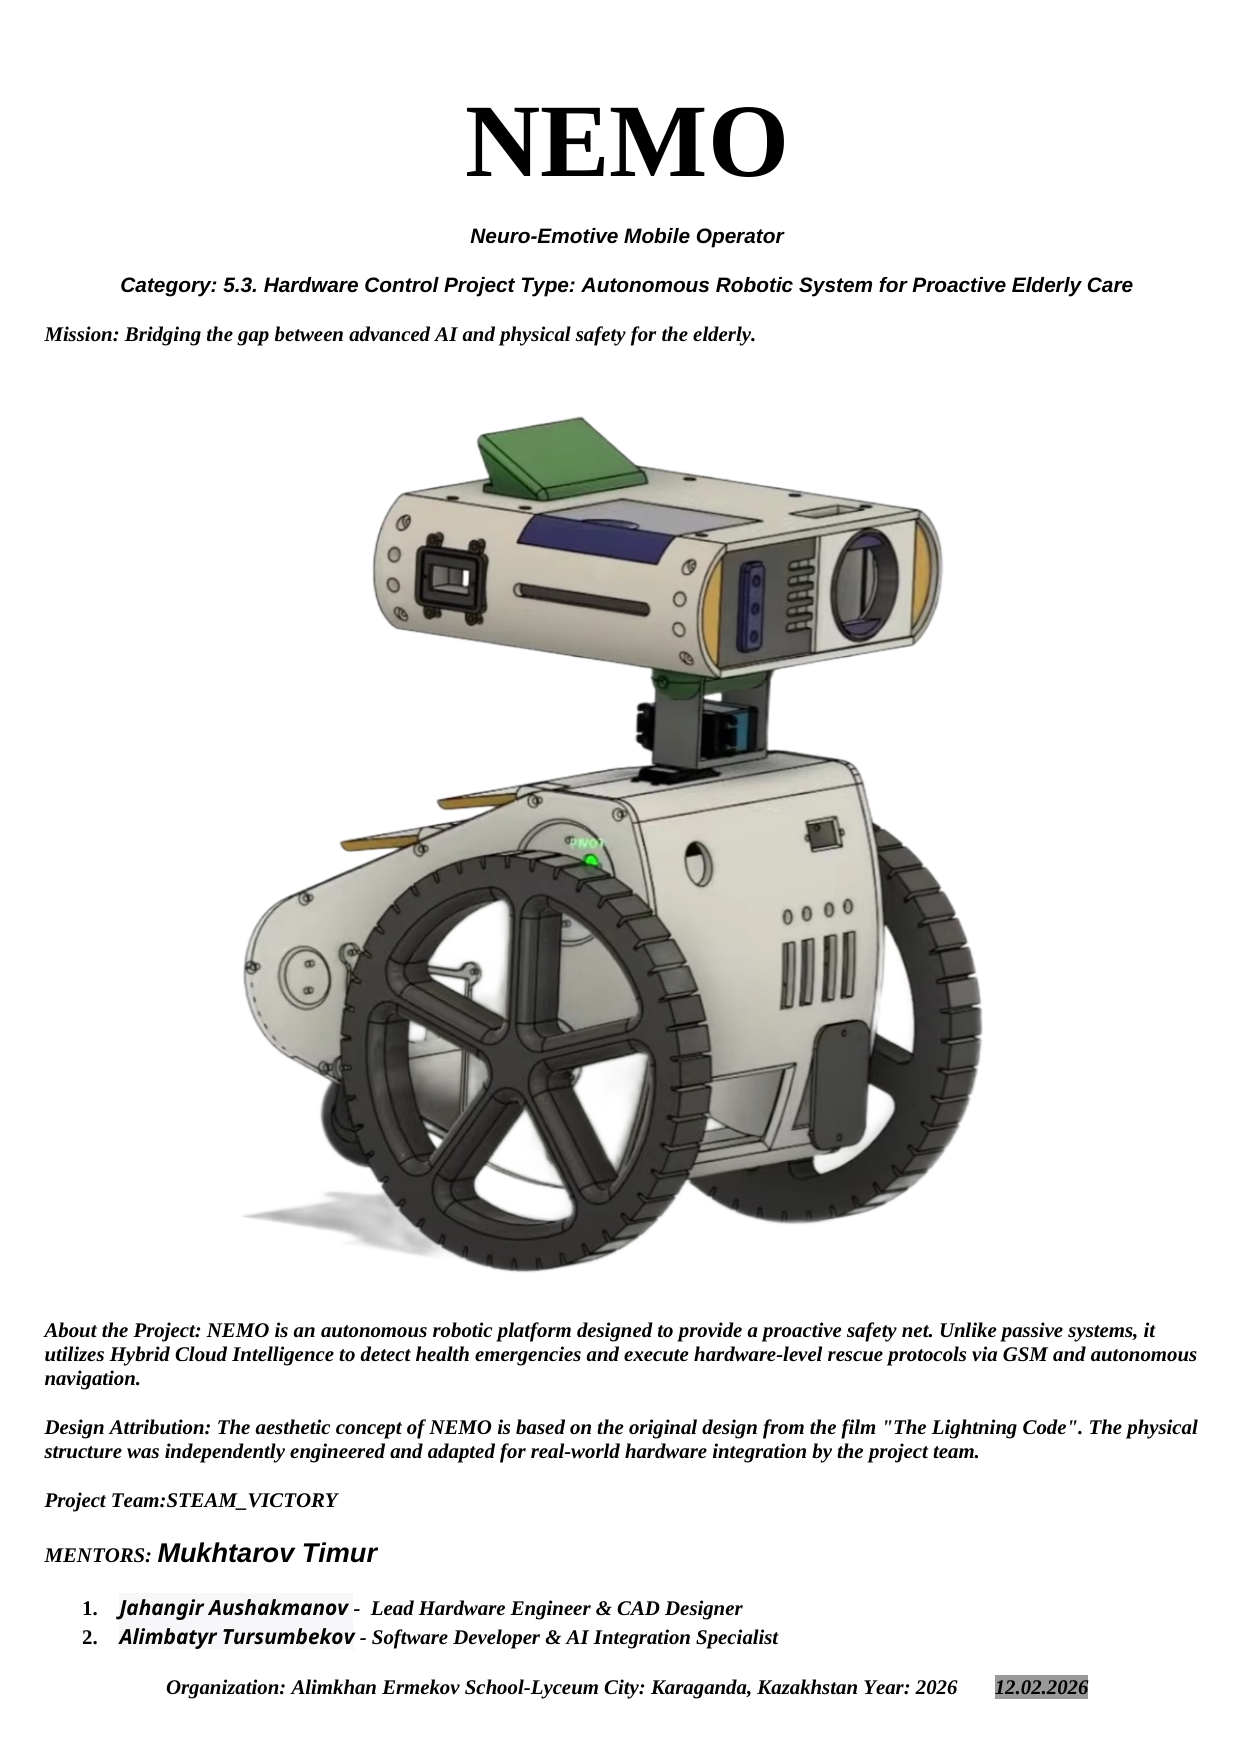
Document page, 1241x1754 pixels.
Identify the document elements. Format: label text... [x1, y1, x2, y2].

list Alimbatyr Tursumbekov - Software Developer & AI Integration Specialist [82, 1622, 1210, 1650]
text NEMO [44, 79, 1210, 199]
picture [0, 402, 1228, 1274]
text Project Team:STEAM_VICTORY [44, 1488, 1210, 1512]
text Organization: Alimkhan Ermekov School-Lyceum City: Karaganda, Kazakhstan Year: 2026 12.02.2026 [44, 1675, 1210, 1699]
text About the Project: NEMO is an autonomous robotic platform designed to provide a proactive safety net. Unlike passive systems, it utilizes Hybrid Cloud Intelligence to detect health emergencies and execute hardware-level rescue protocols via GSM and autonomous navigation. [44, 1274, 1210, 1390]
text Category: 5.3. Hardware Control Project Type: Autonomous Robotic System for Proactive Elderly Care [44, 273, 1210, 297]
text MENTORS: Mukhtarov Timur [44, 1537, 1210, 1568]
text Mission: Bridging the gap between advanced AI and physical safety for the elderly. [44, 322, 1210, 346]
text Neuro-Emotive Mobile Operator [44, 224, 1210, 248]
list Jahangir Aushakmanov - Lead Hardware Engineer & CAD Designer [82, 1593, 1210, 1622]
text [44, 371, 1210, 402]
text Design Attribution: The aesthetic concept of NEMO is based on the original design from the film "The Lightning Code". The physical structure was independently engineered and adapted for real-world hardware integration by the project team. [44, 1415, 1210, 1463]
